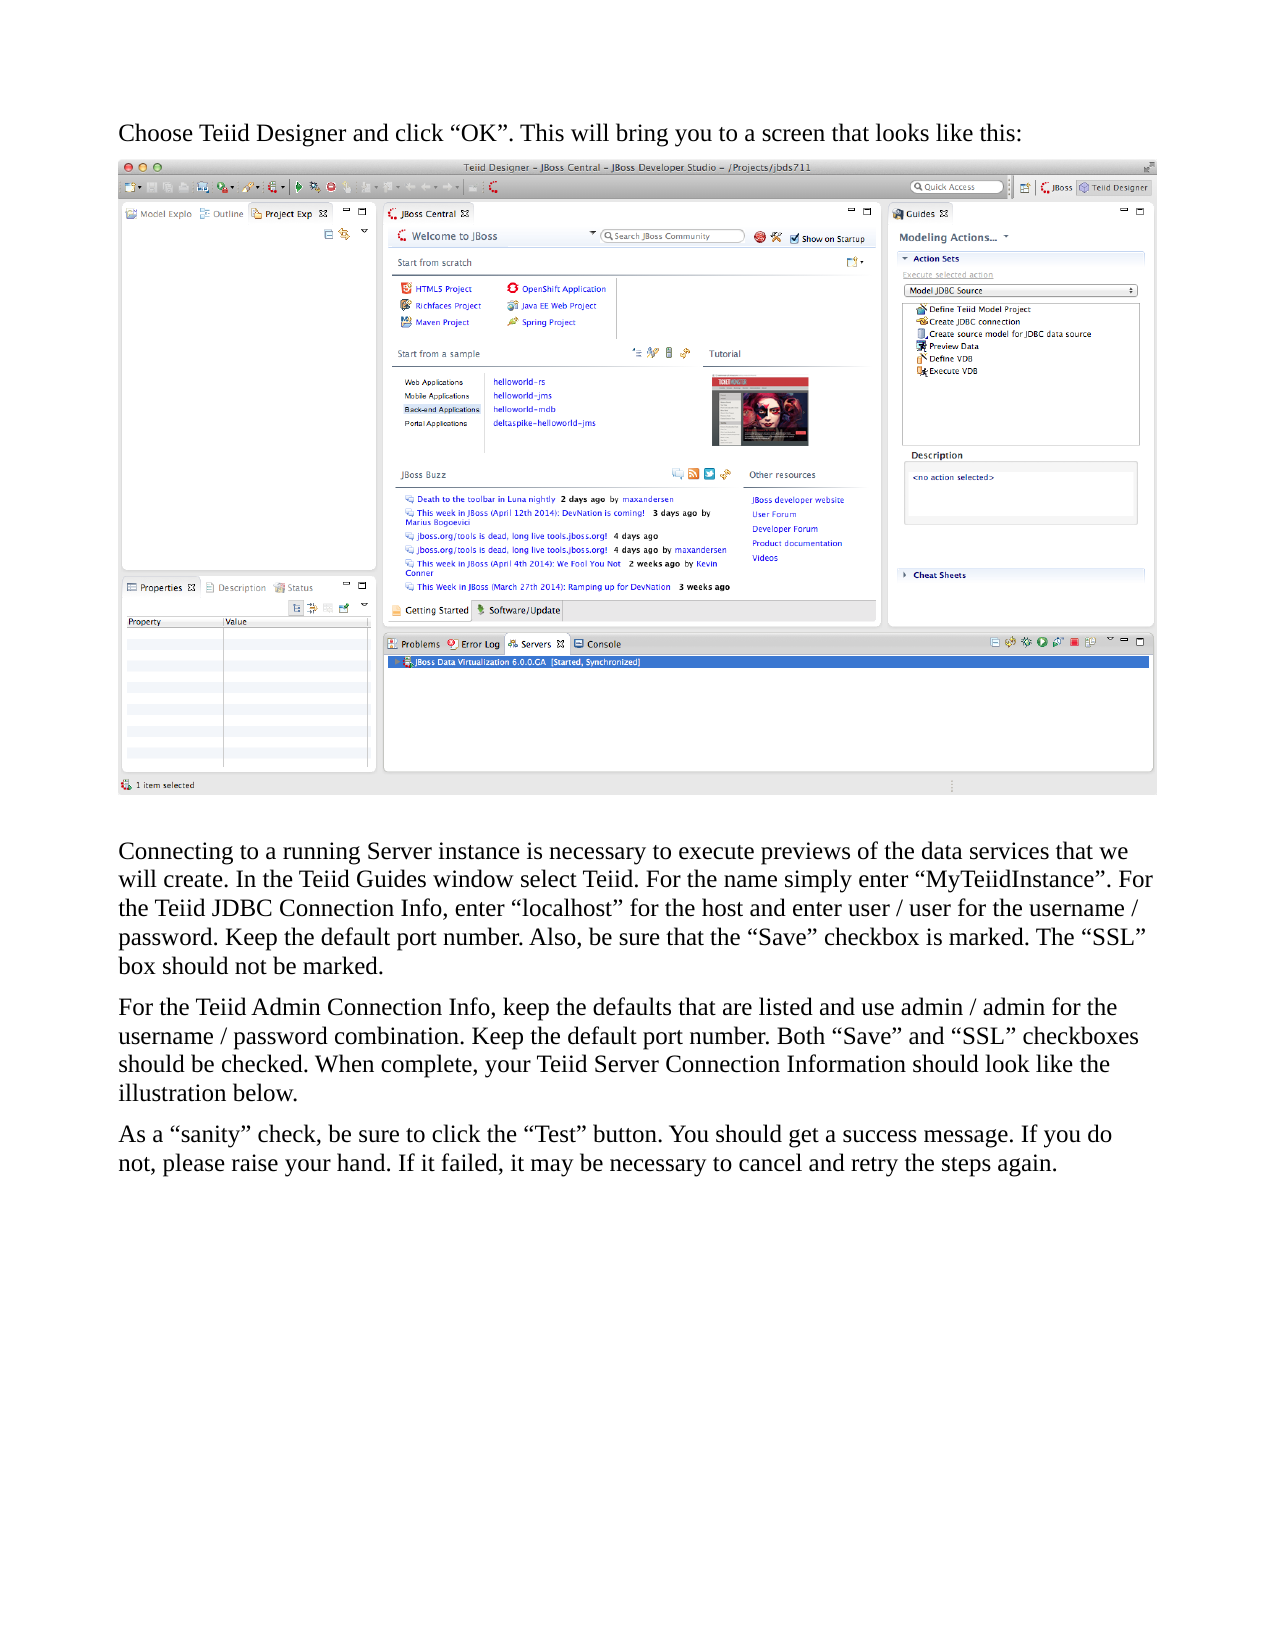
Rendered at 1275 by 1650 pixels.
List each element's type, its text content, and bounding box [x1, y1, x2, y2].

picture [118, 159, 1157, 795]
text As a “sanity” check, be sure to click the “Test” button. You should get a success message. If you do not, please raise your hand. If it failed, it may be necessary to cancel and retry the steps again. [118, 1119, 1157, 1177]
text Choose Teiid Designer and click “OK”. This will bring you to a screen that looks like this: [118, 118, 1157, 147]
text Connecting to a running Server instance is necessary to execute previews of the data services that we will create. In the Teiid Guides window select Teiid. For the name simply enter “MyTeiidInstance”. For the Teiid JDBC Connection Info, enter “localhost” for the host and enter user / user for the username / password. Keep the default port number. Also, be sure that the “Save” checkbox is marked. The “SSL” box should not be marked. [118, 836, 1157, 979]
text For the Teiid Admin Connection Info, keep the defaults that are listed and use admin / admin for the username / password combination. Keep the default port number. Both “Save” and “SSL” checkboxes should be checked. When complete, your Teiid Server Connection Information should look like the illustration below. [118, 992, 1157, 1107]
